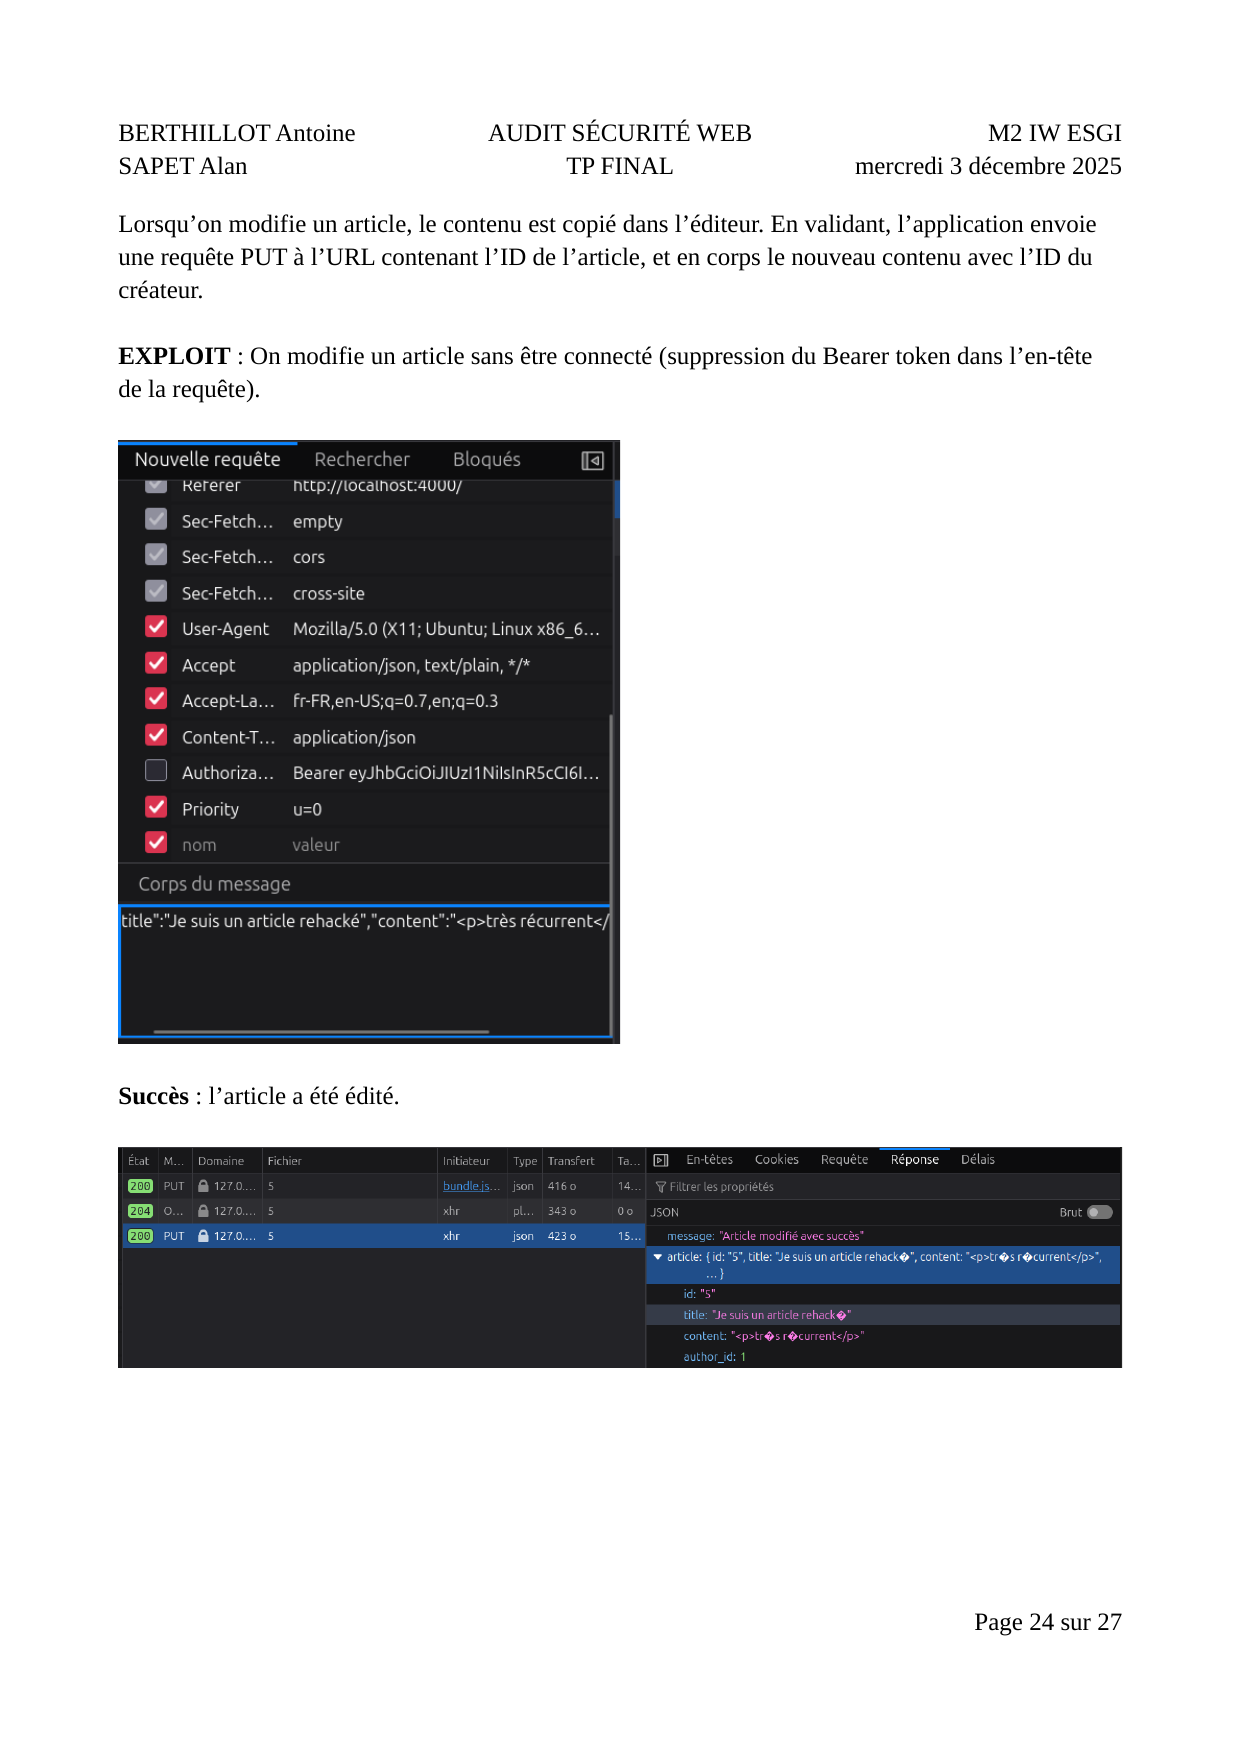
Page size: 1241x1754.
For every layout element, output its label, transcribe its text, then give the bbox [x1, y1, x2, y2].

picture [118, 440, 621, 1044]
text EXPLOIT : On modifie un article sans être connecté (suppression du Bearer token dans l’en-tête de la requête). [118, 341, 1122, 403]
text Lorsqu’on modifie un article, le contenu est copié dans l’éditeur. En validant, l’application envoie une requête PUT à l’URL contenant l’ID de l’article, et en corps le nouveau contenu avec l’ID du créateur. [118, 209, 1122, 304]
picture [118, 1147, 1123, 1368]
text Succès : l’article a été édité. [118, 1081, 1122, 1110]
